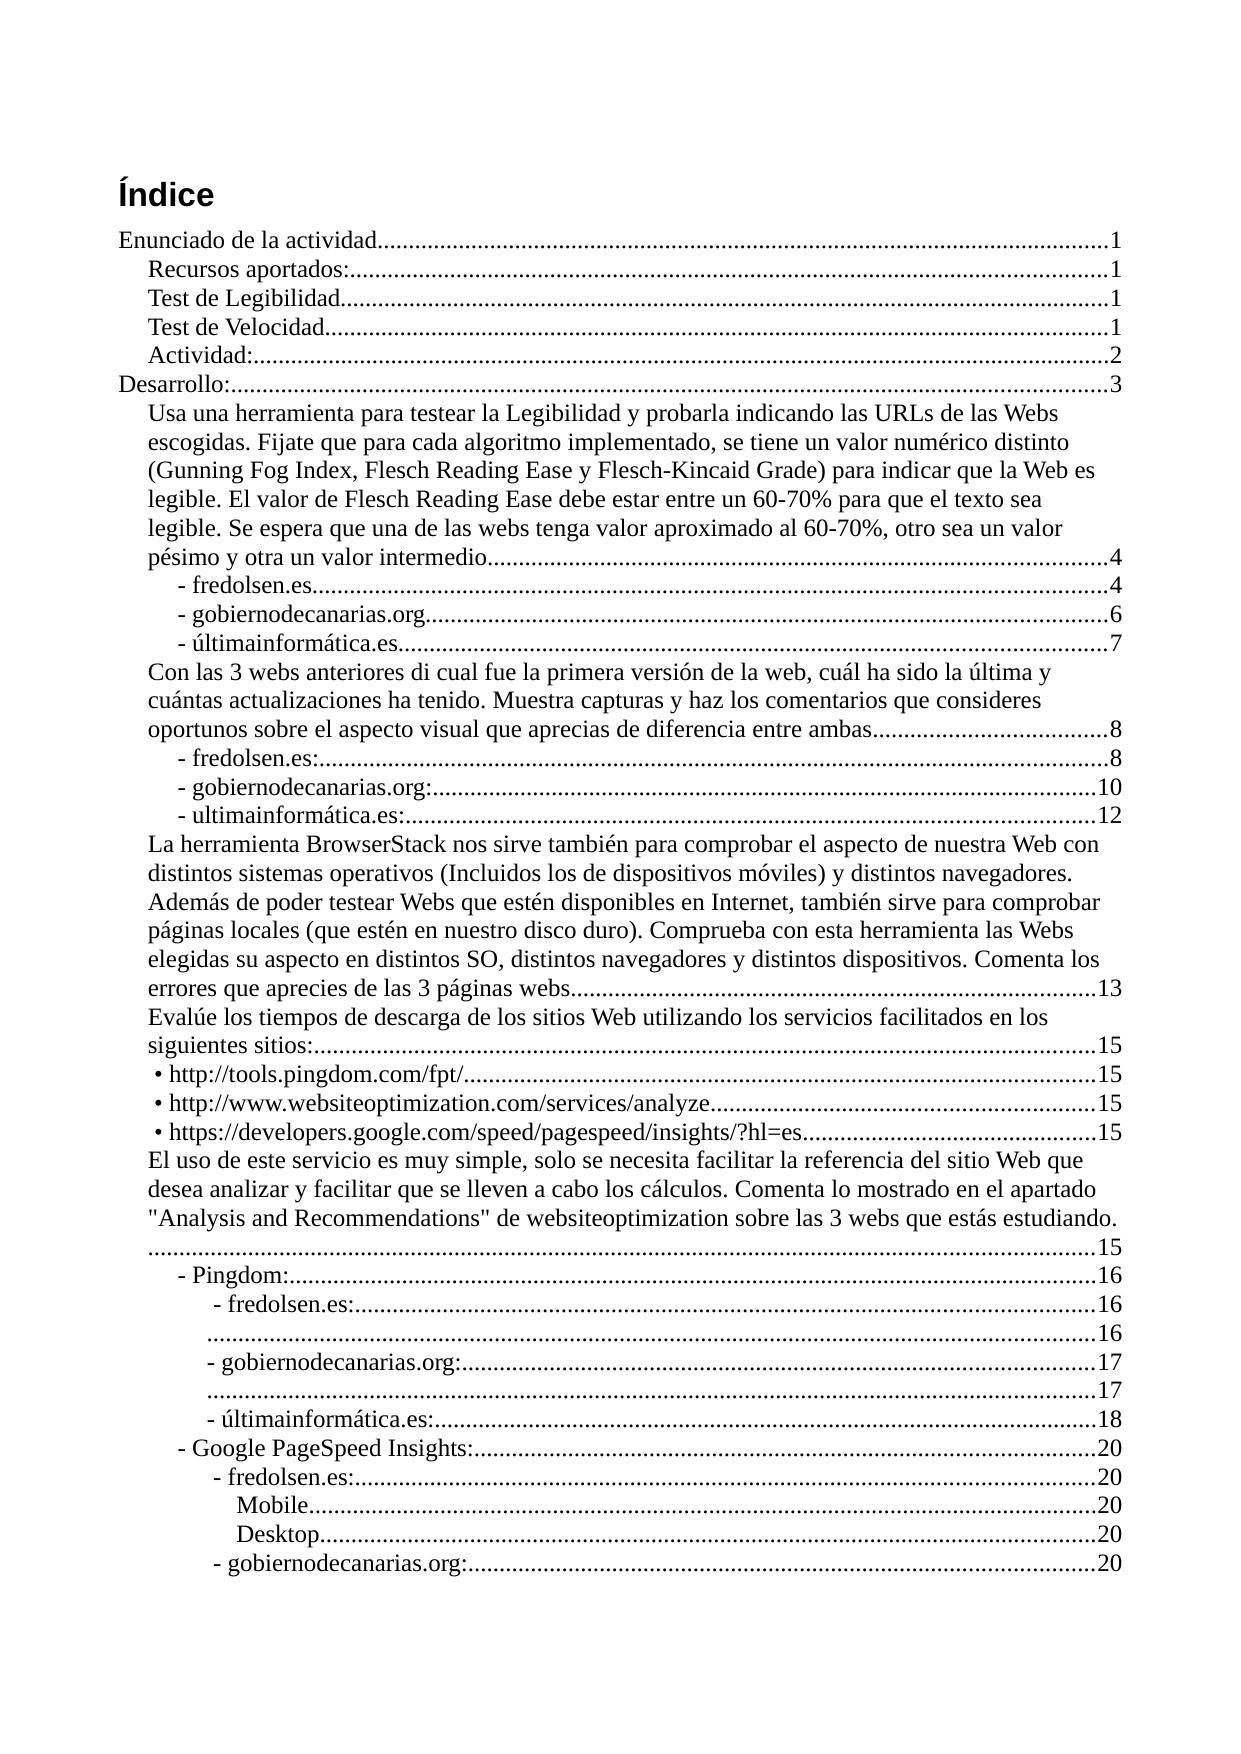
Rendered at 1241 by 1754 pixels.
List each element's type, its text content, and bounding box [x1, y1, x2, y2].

text - Google PageSpeed Insights: 20 [177, 1433, 1122, 1462]
text La herramienta BrowserStack nos sirve también para comprobar el aspecto de nuestra Web con distintos sistemas operativos (Incluidos los de dispositivos móviles) y distintos navegadores. Además de poder testear Webs que estén disponibles en Internet, también sirve para comprobar páginas locales (que estén en nuestro disco duro). Comprueba con esta herramienta las Webs elegidas su aspecto en distintos SO, distintos navegadores y distintos dispositivos. Comenta los errores que aprecies de las 3 páginas webs. 13 [148, 829, 1122, 1002]
text - fredolsen.es: 20 [207, 1462, 1122, 1491]
text Recursos aportados: 1 [148, 254, 1122, 283]
text 16 [207, 1318, 1122, 1347]
text Test de Legibilidad 1 [148, 283, 1122, 312]
text - ultimainformática.es: 12 [177, 801, 1122, 829]
text - Pingdom: 16 [177, 1261, 1122, 1289]
text Con las 3 webs anteriores di cual fue la primera versión de la web, cuál ha sido la última y cuántas actualizaciones ha tenido. Muestra capturas y haz los comentarios que consideres oportunos sobre el aspecto visual que aprecias de diferencia entre ambas. 8 [148, 657, 1122, 743]
text - gobiernodecanarias.org: 17 [207, 1347, 1122, 1376]
text Desktop 20 [236, 1519, 1122, 1548]
text Enunciado de la actividad. 1 [118, 226, 1122, 254]
text • http://www.websiteoptimization.com/services/analyze 15 [148, 1088, 1122, 1117]
text El uso de este servicio es muy simple, solo se necesita facilitar la referencia del sitio Web que desea analizar y facilitar que se lleven a cabo los cálculos. Comenta lo mostrado en el apartado "Analysis and Recommendations" de websiteoptimization sobre las 3 webs que estás estudiando. 15 [148, 1146, 1122, 1261]
text • https://developers.google.com/speed/pagespeed/insights/?hl=es 15 [148, 1117, 1122, 1146]
text • http://tools.pingdom.com/fpt/ 15 [148, 1059, 1122, 1088]
text Desarrollo: 3 [118, 369, 1122, 398]
subtitle Índice [118, 174, 1122, 213]
text - fredolsen.es: 8 [177, 743, 1122, 772]
text Evalúe los tiempos de descarga de los sitios Web utilizando los servicios facilitados en los siguientes sitios: 15 [148, 1002, 1122, 1059]
text Actividad: 2 [148, 341, 1122, 369]
text 17 [207, 1376, 1122, 1404]
text Mobile 20 [236, 1491, 1122, 1519]
text Usa una herramienta para testear la Legibilidad y probarla indicando las URLs de las Webs escogidas. Fijate que para cada algoritmo implementado, se tiene un valor numérico distinto (Gunning Fog Index, Flesch Reading Ease y Flesch-Kincaid Grade) para indicar que la Web es legible. El valor de Flesch Reading Ease debe estar entre un 60-70% para que el texto sea legible. Se espera que una de las webs tenga valor aproximado al 60-70%, otro sea un valor pésimo y otra un valor intermedio. 4 [148, 398, 1122, 571]
text - fredolsen.es 4 [177, 571, 1122, 599]
text - últimainformática.es: 18 [207, 1404, 1122, 1433]
text Test de Velocidad 1 [148, 312, 1122, 341]
text - últimainformática.es 7 [177, 628, 1122, 657]
text - gobiernodecanarias.org 6 [177, 599, 1122, 628]
text - fredolsen.es: 16 [207, 1289, 1122, 1318]
text - gobiernodecanarias.org: 10 [177, 772, 1122, 801]
text - gobiernodecanarias.org: 20 [207, 1548, 1122, 1577]
